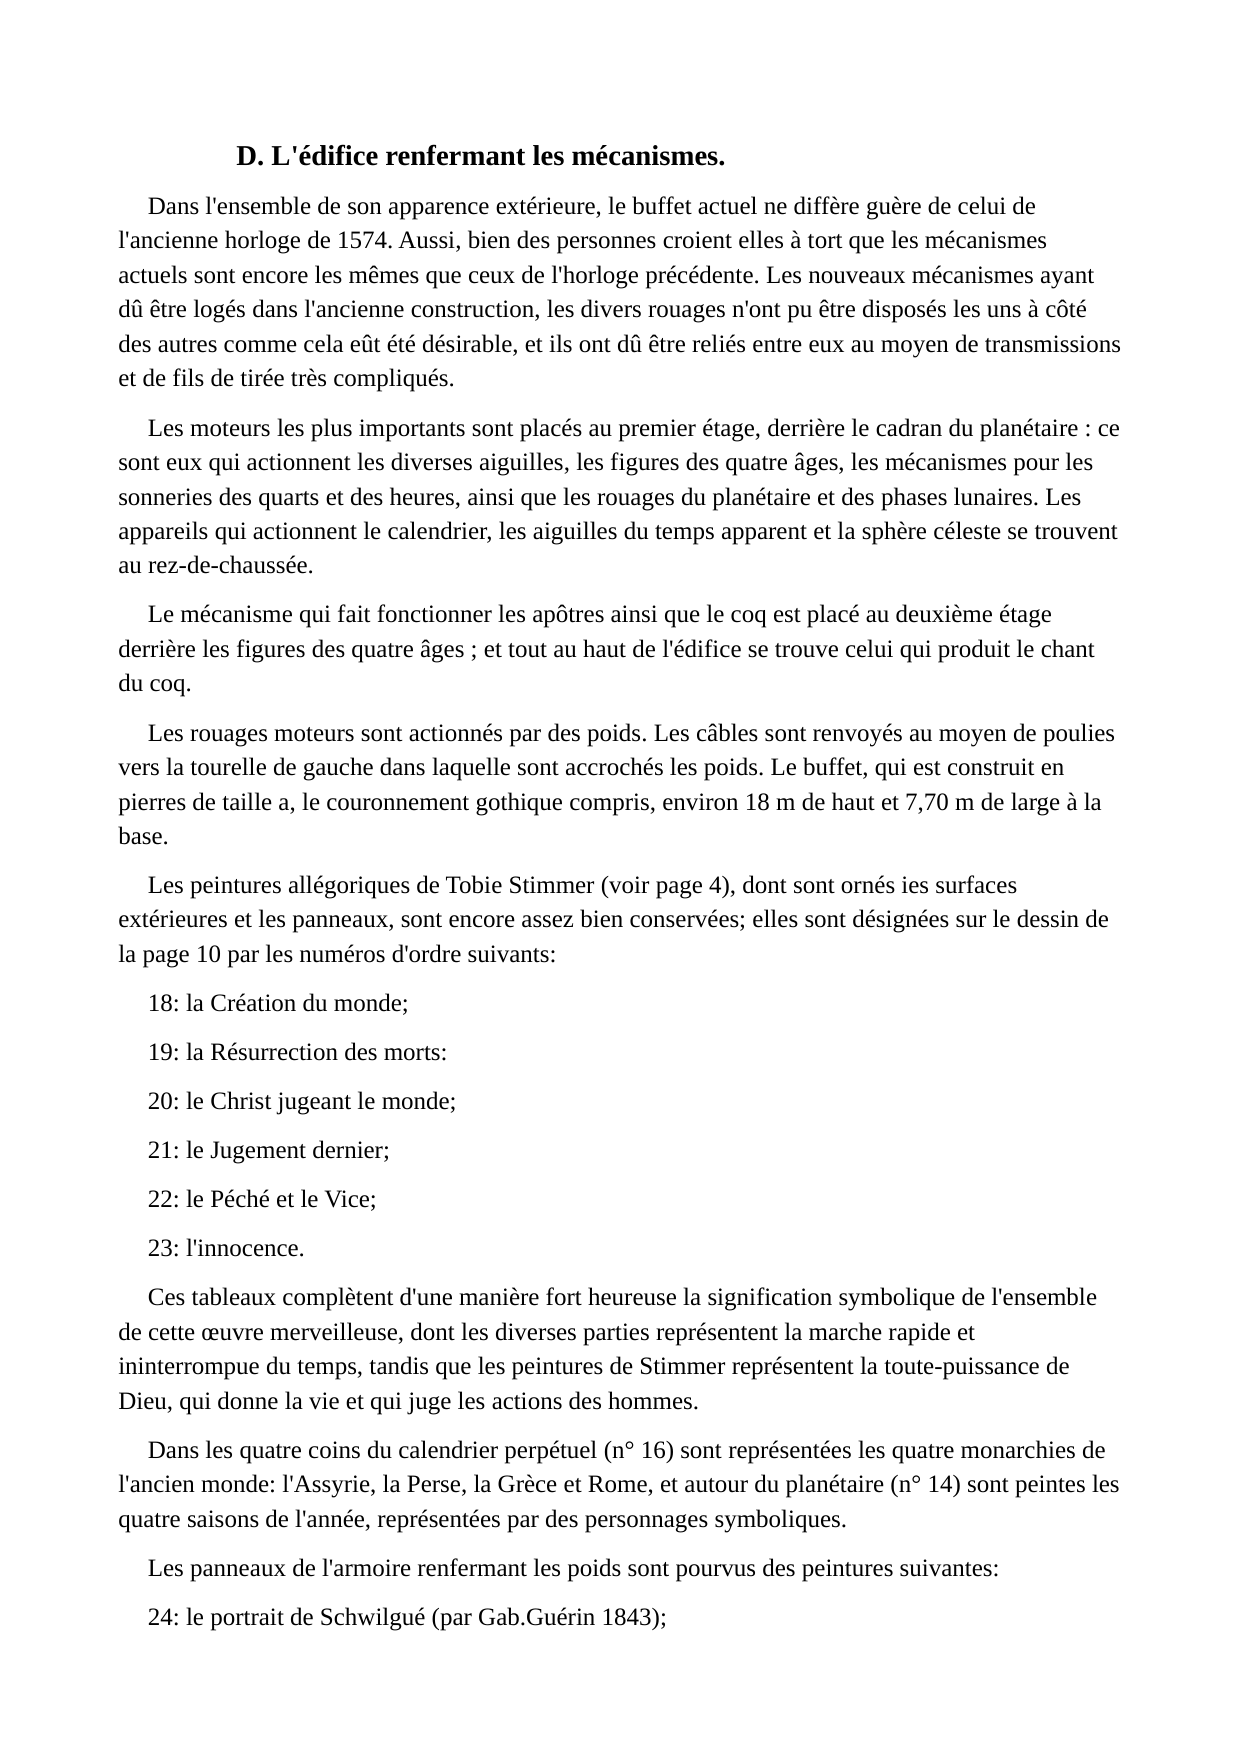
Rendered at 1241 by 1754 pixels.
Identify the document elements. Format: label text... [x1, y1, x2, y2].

text Ces tableaux complètent d'une manière fort heureuse la signification symbolique de l'ensemble de cette œuvre merveilleuse, dont les diverses parties représentent la marche rapide et ininterrompue du temps, tandis que les peintures de Stimmer représentent la toute-puissance de Dieu, qui donne la vie et qui juge les actions des hommes. [118, 1282, 1122, 1415]
text 21: le Jugement dernier; [118, 1135, 1122, 1164]
text 18: la Création du monde; [118, 988, 1122, 1017]
text Dans les quatre coins du calendrier perpétuel (n° 16) sont représentées les quatre monarchies de l'ancien monde: l'Assyrie, la Perse, la Grèce et Rome, et autour du planétaire (n° 14) sont peintes les quatre saisons de l'année, représentées par des personnages symboliques. [118, 1435, 1122, 1533]
text Le mécanisme qui fait fonctionner les apôtres ainsi que le coq est placé au deuxième étage derrière les figures des quatre âges ; et tout au haut de l'édifice se trouve celui qui produit le chant du coq. [118, 599, 1122, 697]
text 23: l'innocence. [118, 1233, 1122, 1262]
subtitle D. L'édifice renfermant les mécanismes. [118, 139, 1122, 172]
text Les panneaux de l'armoire renfermant les poids sont pourvus des peintures suivantes: [118, 1553, 1122, 1582]
text 22: le Péché et le Vice; [118, 1184, 1122, 1213]
text 20: le Christ jugeant le monde; [118, 1086, 1122, 1115]
text Dans l'ensemble de son apparence extérieure, le buffet actuel ne diffère guère de celui de l'ancienne horloge de 1574. Aussi, bien des personnes croient elles à tort que les mécanismes actuels sont encore les mêmes que ceux de l'horloge précédente. Les nouveaux mécanismes ayant dû être logés dans l'ancienne construction, les divers rouages n'ont pu être disposés les uns à côté des autres comme cela eût été désirable, et ils ont dû être reliés entre eux au moyen de transmissions et de fils de tirée très compliqués. [118, 191, 1122, 392]
text 19: la Résurrection des morts: [118, 1037, 1122, 1066]
text Les peintures allégoriques de Tobie Stimmer (voir page 4), dont sont ornés ies surfaces extérieures et les panneaux, sont encore assez bien conservées; elles sont désignées sur le dessin de la page 10 par les numéros d'ordre suivants: [118, 870, 1122, 968]
text Les moteurs les plus importants sont placés au premier étage, derrière le cadran du planétaire : ce sont eux qui actionnent les diverses aiguilles, les figures des quatre âges, les mécanismes pour les sonneries des quarts et des heures, ainsi que les rouages du planétaire et des phases lunaires. Les appareils qui actionnent le calendrier, les aiguilles du temps apparent et la sphère céleste se trouvent au rez-de-chaussée. [118, 413, 1122, 579]
text 24: le portrait de Schwilgué (par Gab.Guérin 1843); [118, 1602, 1122, 1631]
text Les rouages moteurs sont actionnés par des poids. Les câbles sont renvoyés au moyen de poulies vers la tourelle de gauche dans laquelle sont accrochés les poids. Le buffet, qui est construit en pierres de taille a, le couronnement gothique compris, environ 18 m de haut et 7,70 m de large à la base. [118, 718, 1122, 850]
